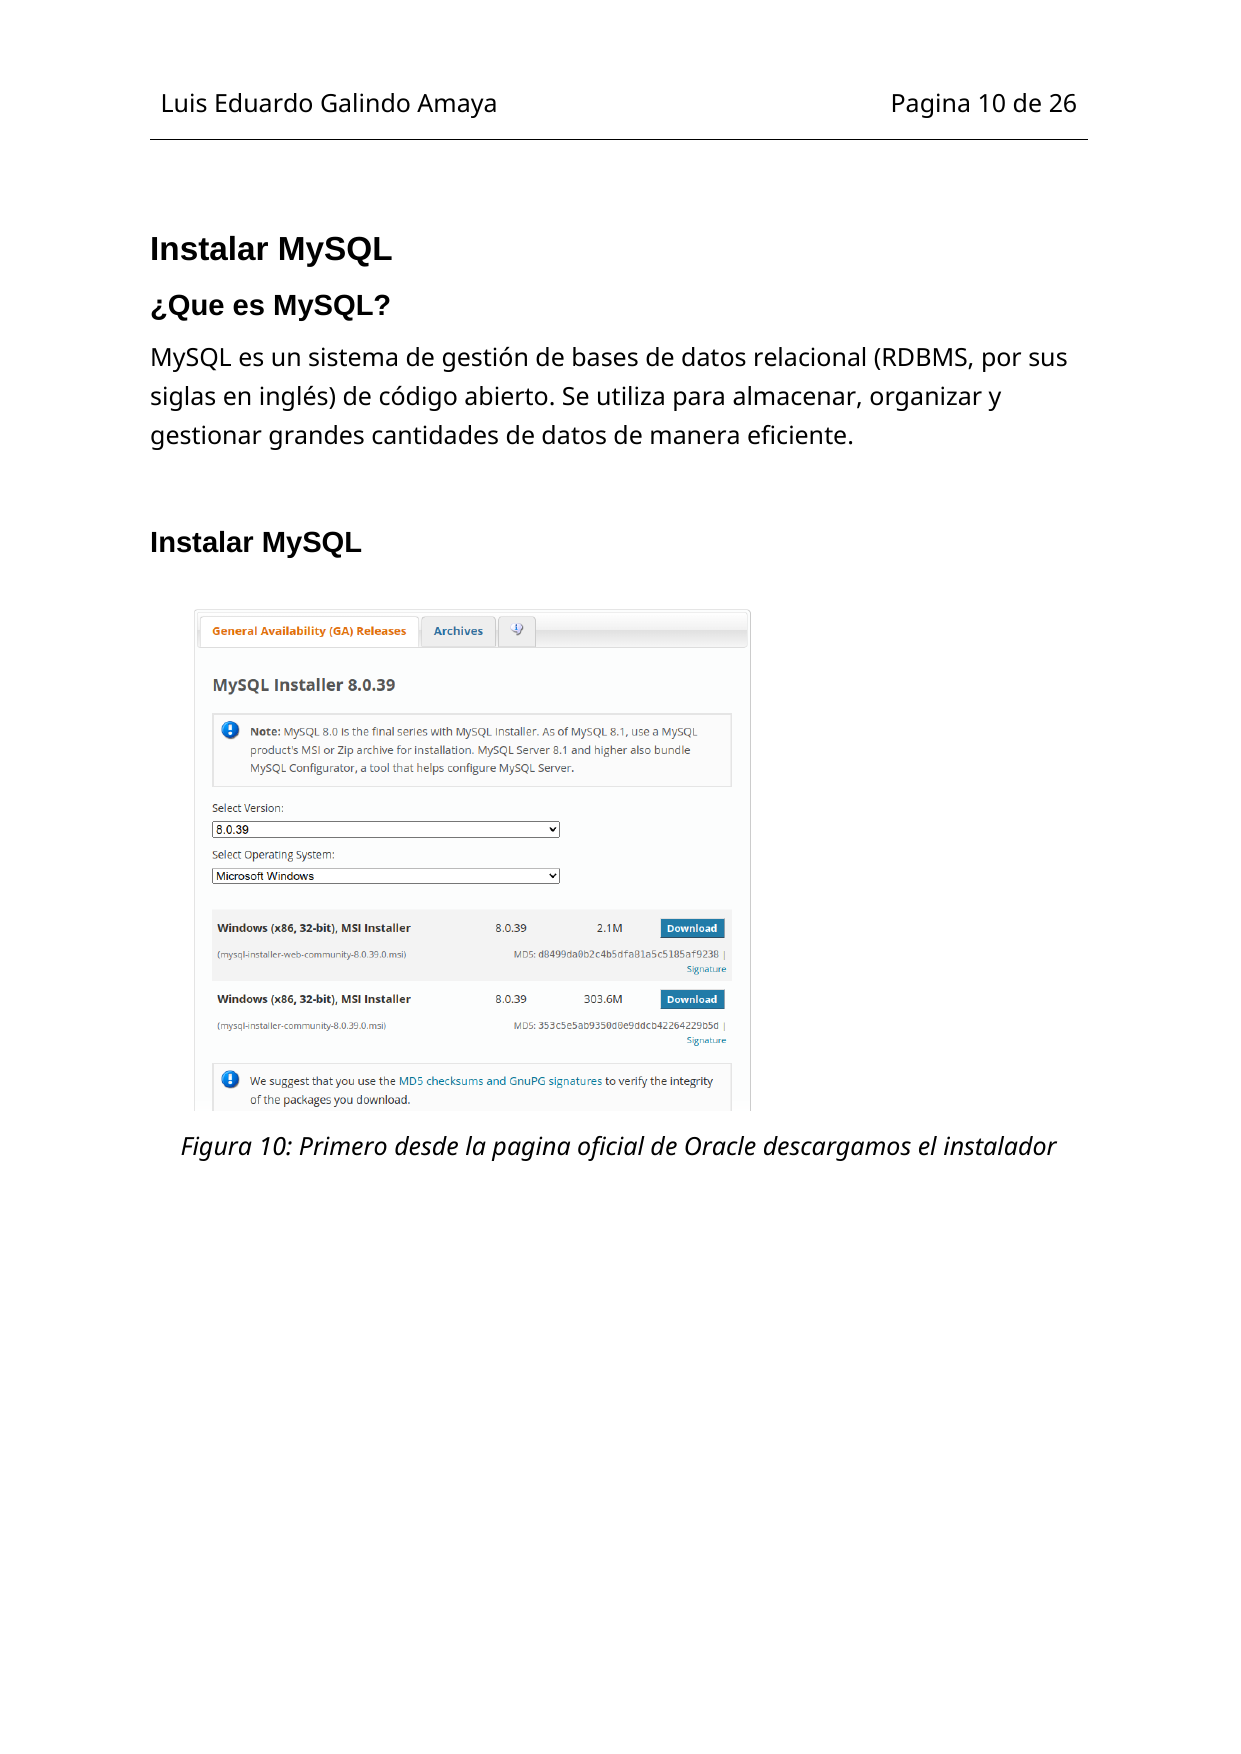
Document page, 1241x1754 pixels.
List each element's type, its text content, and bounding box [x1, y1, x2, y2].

text Figura 10: Primero desde la pagina oficial de Oracle descargamos el instalador [150, 1111, 1090, 1162]
picture [150, 589, 1091, 1111]
subtitle Instalar MySQL [150, 525, 1090, 559]
subtitle Instalar MySQL [150, 229, 1090, 267]
subtitle ¿Que es MySQL? [150, 288, 1090, 322]
text MySQL es un sistema de gestión de bases de datos relacional (RDBMS, por sus siglas en inglés) de código abierto. Se utiliza para almacenar, organizar y gestionar grandes cantidades de datos de manera eficiente. [150, 339, 1090, 452]
